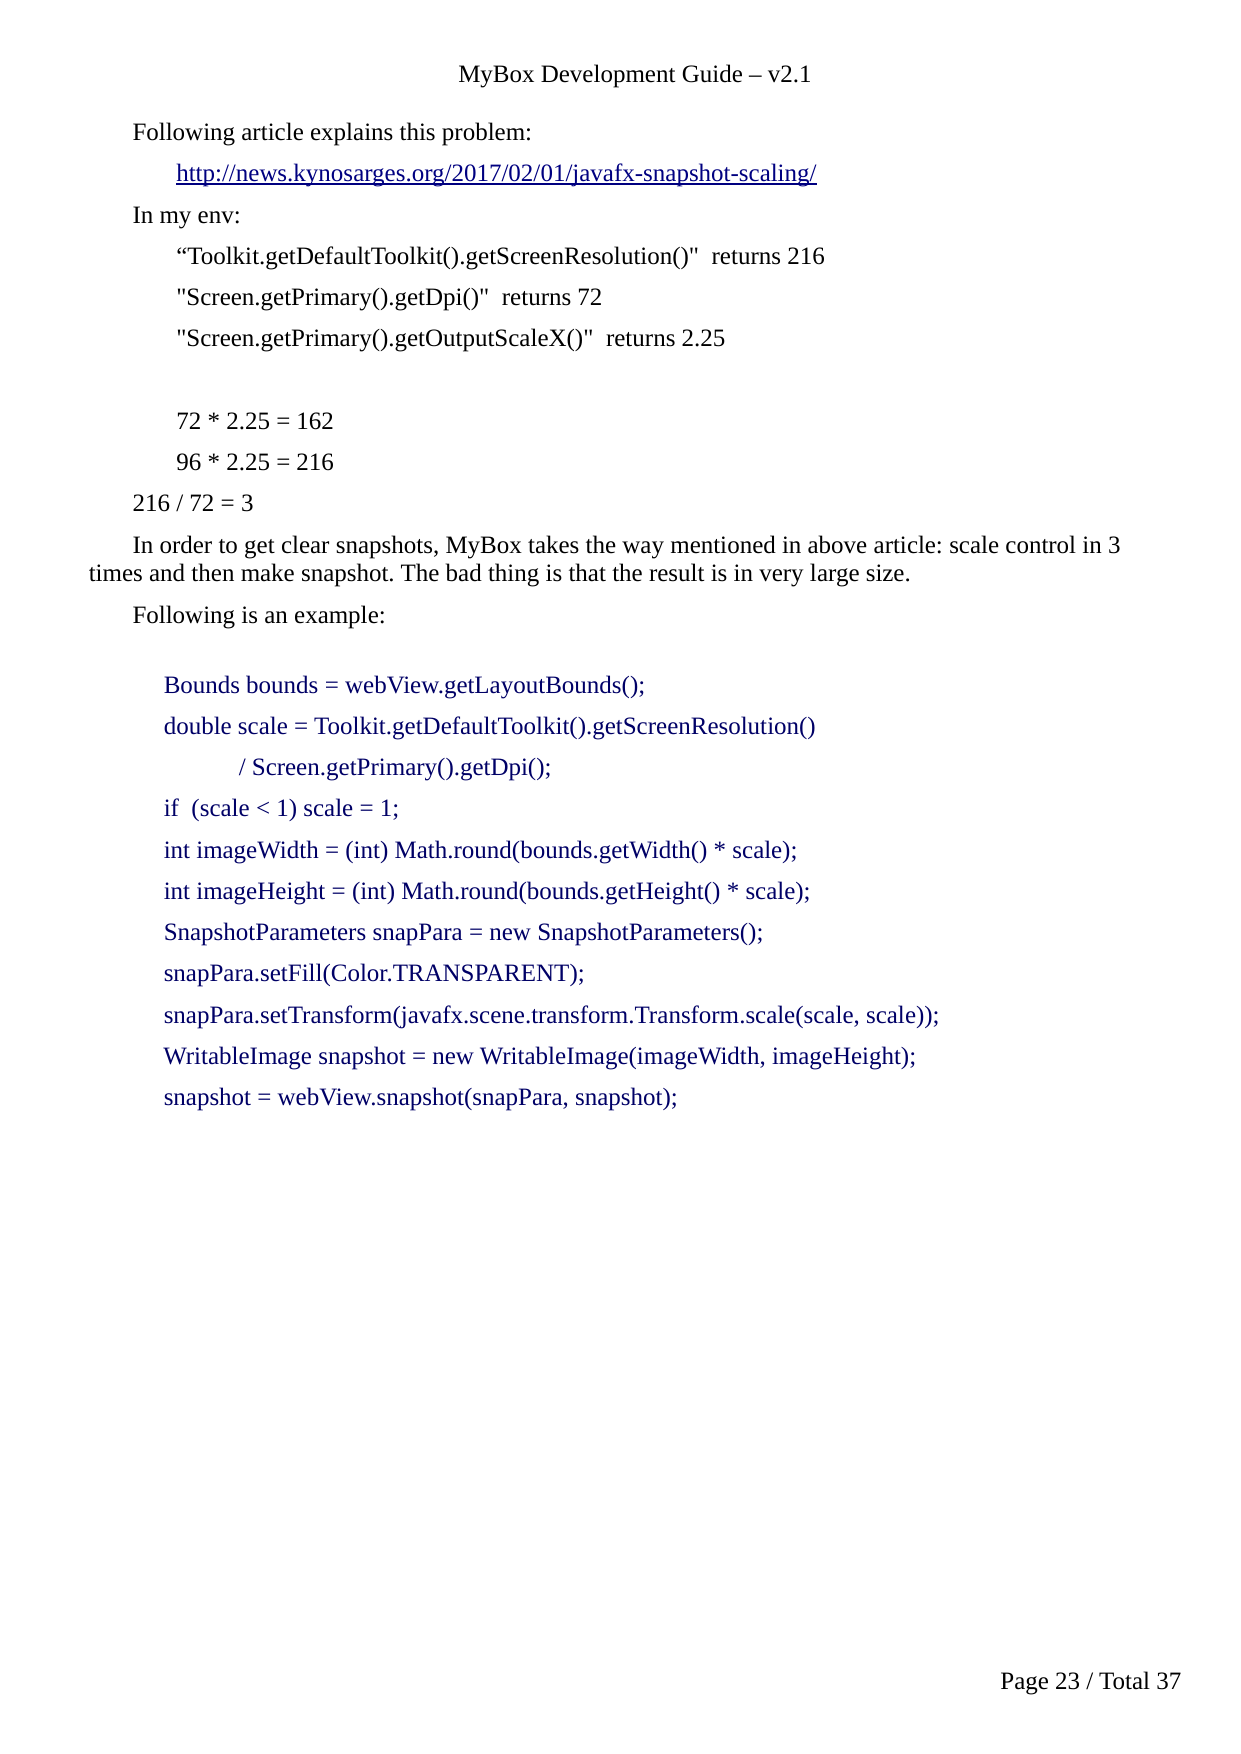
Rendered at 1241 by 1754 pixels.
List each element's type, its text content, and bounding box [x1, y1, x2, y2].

text if (scale < 1) scale = 1; [88, 793, 1181, 822]
text snapPara.setFill(Color.TRANSPARENT); [88, 958, 1181, 987]
text 72 * 2.25 = 162 [88, 406, 1181, 435]
text "Screen.getPrimary().getOutputScaleX()" returns 2.25 [88, 323, 1181, 352]
text 96 * 2.25 = 216 [88, 447, 1181, 476]
text int imageWidth = (int) Math.round(bounds.getWidth() * scale); [88, 835, 1181, 863]
text In my env: [88, 200, 1181, 228]
text Following article explains this problem: [88, 117, 1181, 146]
text “Toolkit.getDefaultToolkit().getScreenResolution()" returns 216 [88, 241, 1181, 270]
text "Screen.getPrimary().getDpi()" returns 72 [88, 282, 1181, 311]
text double scale = Toolkit.getDefaultToolkit().getScreenResolution() [88, 711, 1181, 740]
text http://news.kynosarges.org/2017/02/01/javafx-snapshot-scaling/ [88, 158, 1181, 187]
text Following is an example: [88, 600, 1181, 628]
text int imageHeight = (int) Math.round(bounds.getHeight() * scale); [88, 876, 1181, 905]
text In order to get clear snapshots, MyBox takes the way mentioned in above article: scale control in 3 times and then make snapshot. The bad thing is that the result is in very large size. [88, 530, 1181, 587]
text WritableImage snapshot = new WritableImage(imageWidth, imageHeight); [88, 1041, 1181, 1070]
text snapshot = webView.snapshot(snapPara, snapshot); [88, 1082, 1181, 1111]
text snapPara.setTransform(javafx.scene.transform.Transform.scale(scale, scale)); [88, 1000, 1181, 1028]
text Bounds bounds = webView.getLayoutBounds(); [88, 670, 1181, 698]
text SnapshotParameters snapPara = new SnapshotParameters(); [88, 917, 1181, 946]
text 216 / 72 = 3 [88, 488, 1181, 517]
text / Screen.getPrimary().getDpi(); [88, 752, 1181, 781]
